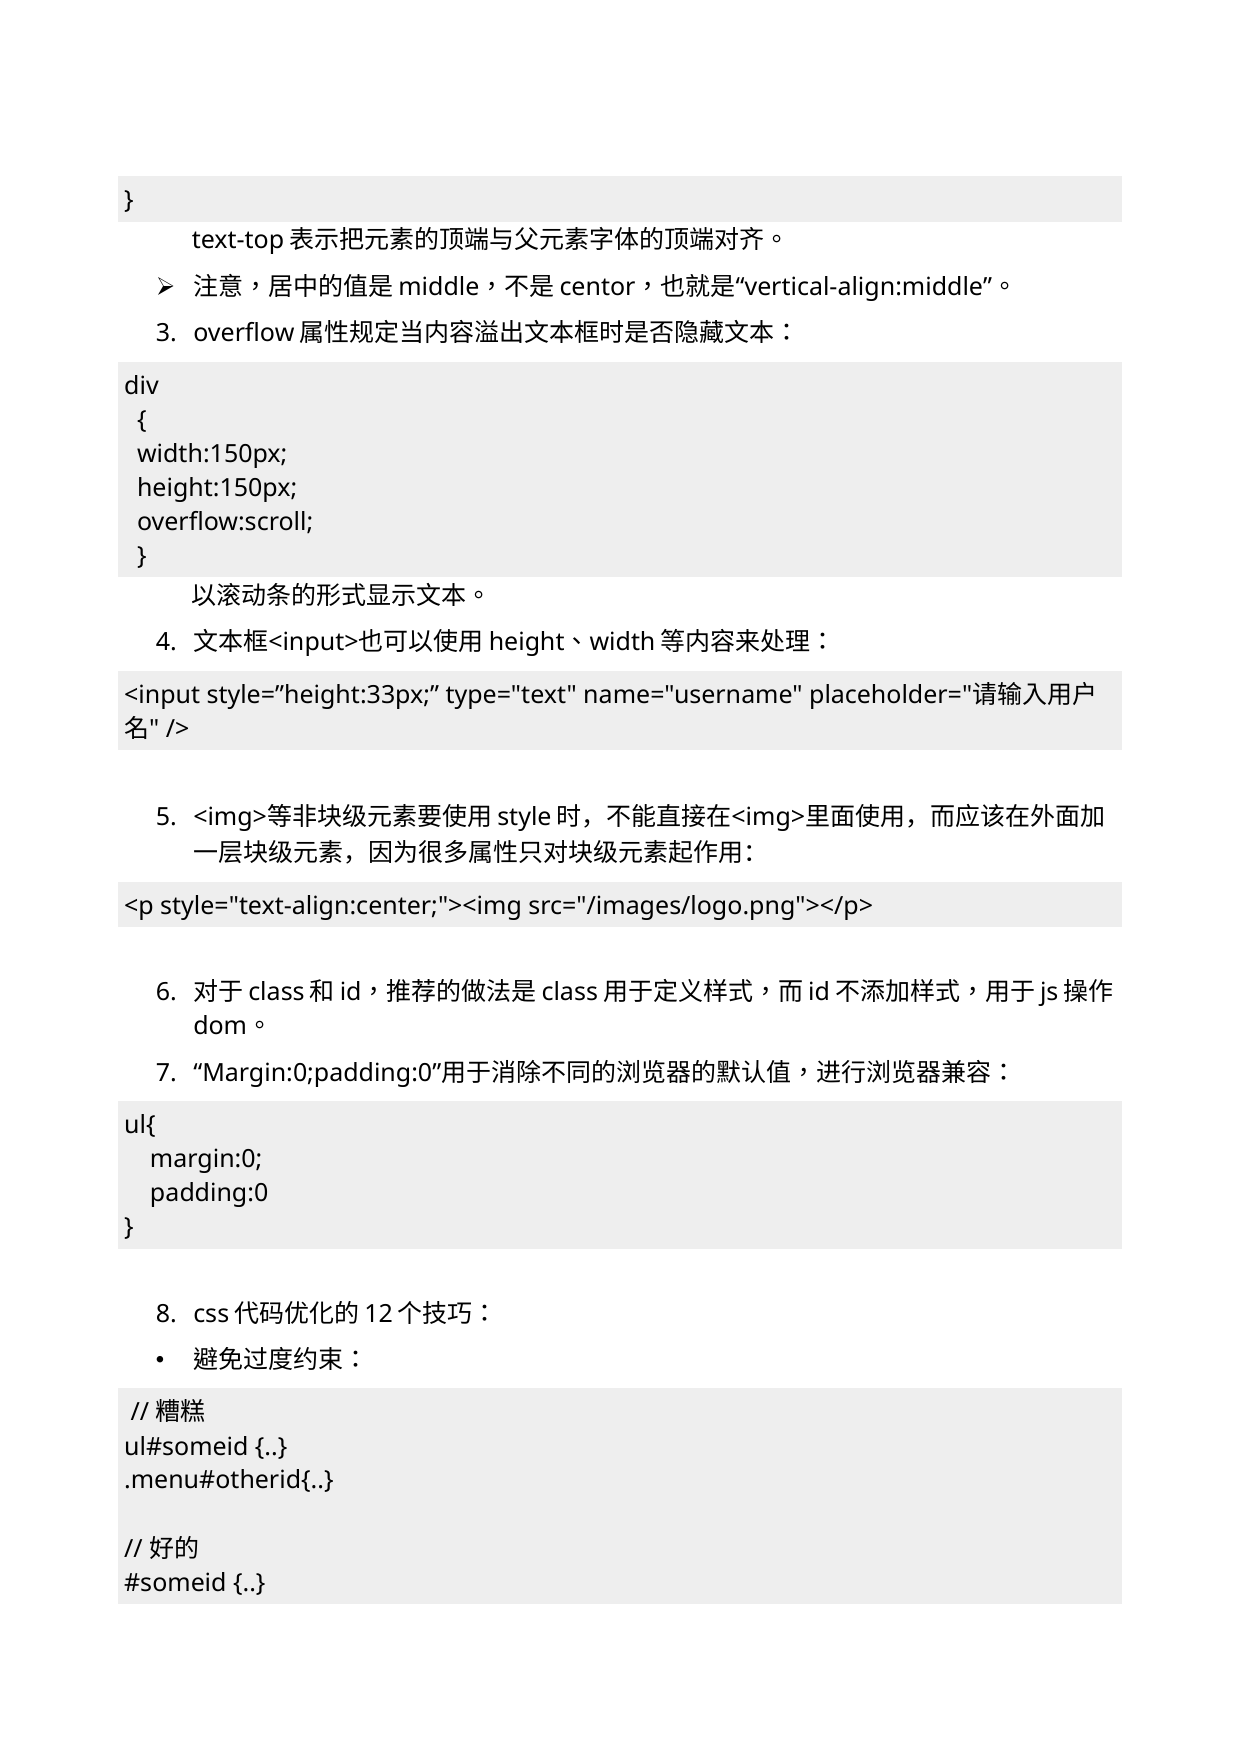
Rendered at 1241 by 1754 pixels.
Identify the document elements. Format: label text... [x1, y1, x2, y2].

text 以滚动条的形式显示文本。 [118, 577, 1122, 611]
table_header <p style="text-align:center;"><img src="/images/logo.png"></p> [118, 882, 1122, 927]
table_header } [118, 176, 1122, 222]
list overflow属性规定当内容溢出文本框时是否隐藏文本： [156, 315, 1122, 349]
table_header <input style=”height:33px;” type="text" name="username" placeholder="请输入用户名" /> [118, 671, 1122, 750]
table_header ul{ margin:0; padding:0 } [118, 1101, 1122, 1249]
list css代码优化的12个技巧： [156, 1295, 1122, 1329]
list 注意，居中的值是middle，不是centor，也就是“vertical-align:middle”。 [156, 268, 1122, 302]
table_header div { width:150px; height:150px; overflow:scroll; } [118, 362, 1122, 577]
list 避免过度约束： [156, 1342, 1122, 1376]
table_header // 糟糕 ul#someid {..} .menu#otherid{..} // 好的 #someid {..} [118, 1388, 1122, 1604]
list 文本框<input>也可以使用height、width等内容来处理： [156, 624, 1122, 658]
list 对于class和id，推荐的做法是class用于定义样式，而id不添加样式，用于js操作dom。 [156, 974, 1122, 1042]
text text-top表示把元素的顶端与父元素字体的顶端对齐。 [118, 222, 1122, 256]
list <img>等非块级元素要使用style时，不能直接在<img>里面使用，而应该在外面加一层块级元素，因为很多属性只对块级元素起作用： [156, 797, 1122, 869]
list “Margin:0;padding:0”用于消除不同的浏览器的默认值，进行浏览器兼容： [156, 1054, 1122, 1088]
